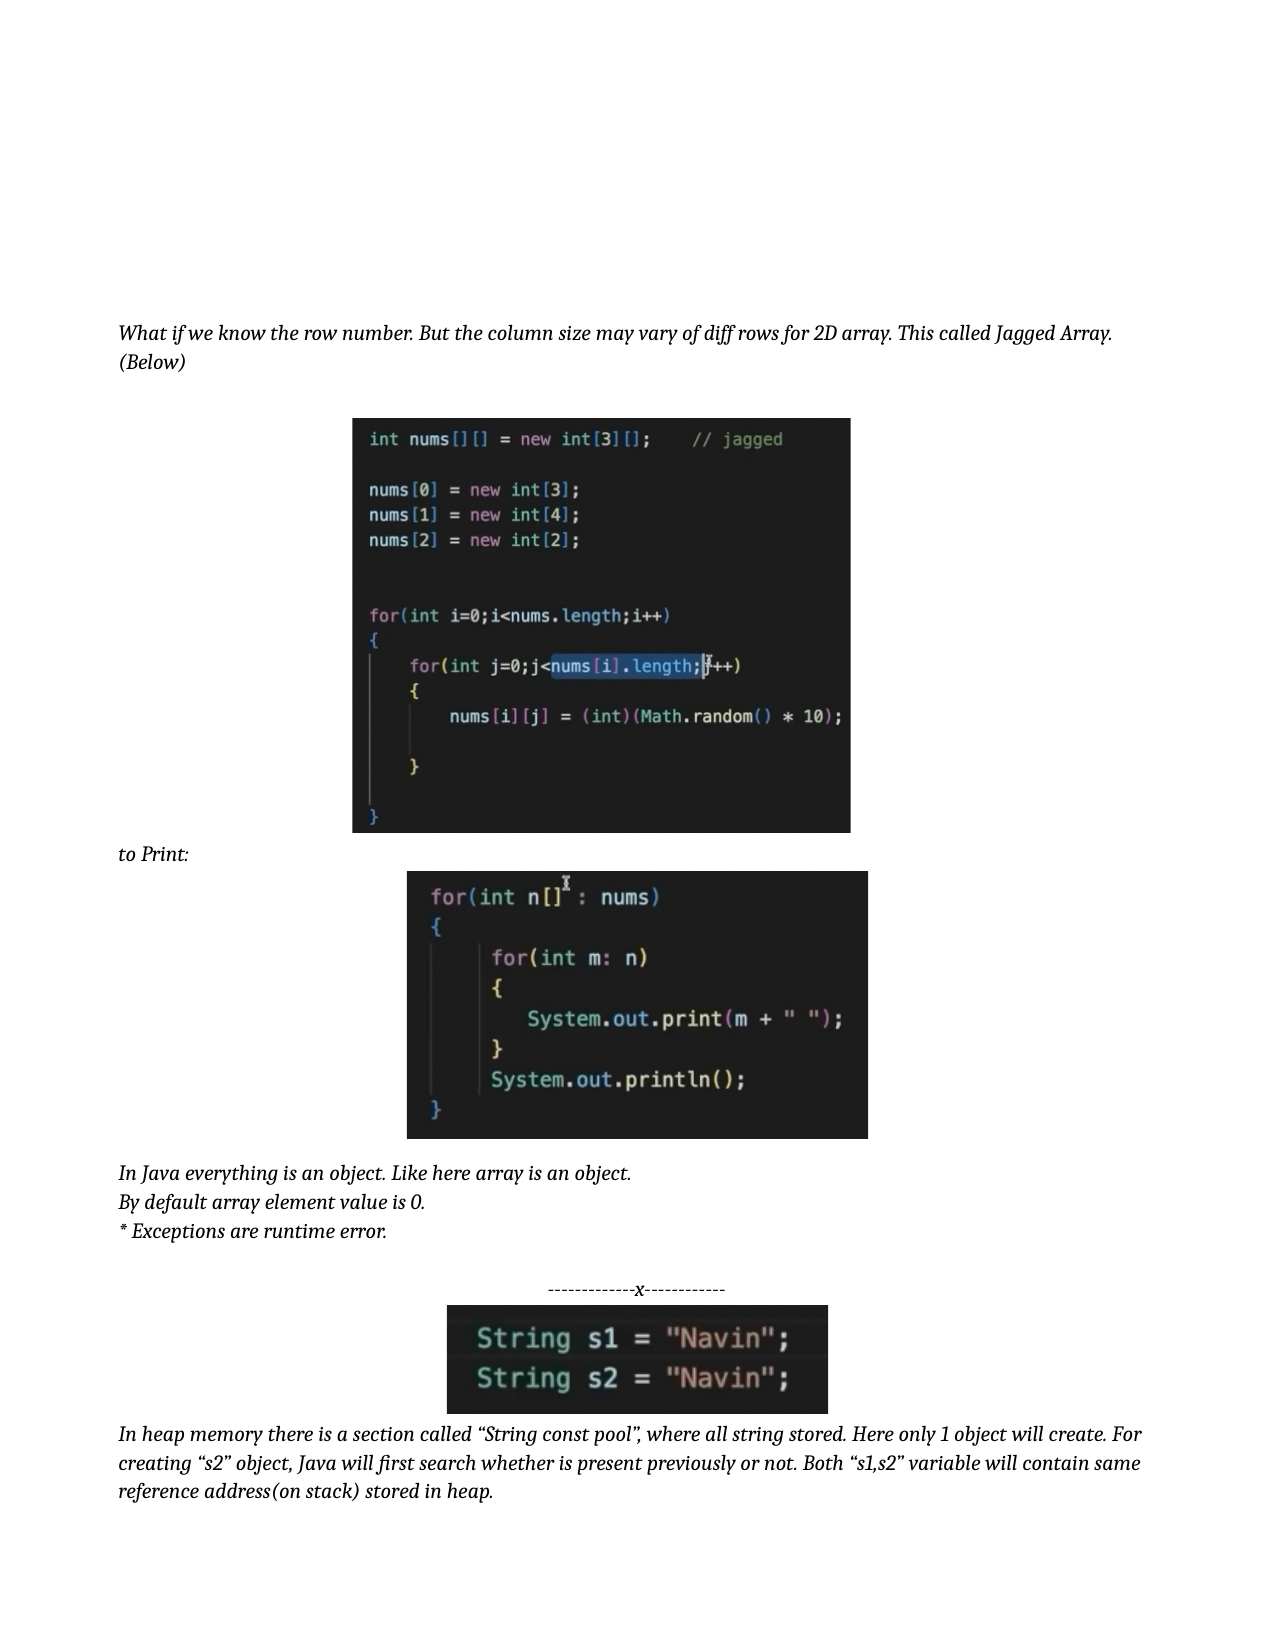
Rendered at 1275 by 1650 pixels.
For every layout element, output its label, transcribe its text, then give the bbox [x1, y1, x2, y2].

picture [446, 1305, 829, 1414]
picture [406, 871, 869, 1139]
text In Java everything is an object. Like here array is an object. [118, 1161, 1157, 1186]
text By default array element value is 0. [118, 1189, 1157, 1215]
text * Exceptions are runtime error. [118, 1218, 1157, 1244]
text to Print: [118, 842, 1157, 867]
text What if we know the row number. But the column size may vary of diff rows for 2D array. This called Jagged Array. (Below) [118, 321, 1157, 375]
text -------------x------------ [118, 1276, 1157, 1302]
text In heap memory there is a section called “String const pool”, where all string stored. Here only 1 object will create. For creating “s2” object, Java will first search whether is present previously or not. Both “s1,s2” variable will contain same reference address(on stack) stored in heap. [118, 1421, 1157, 1504]
picture [352, 418, 851, 833]
